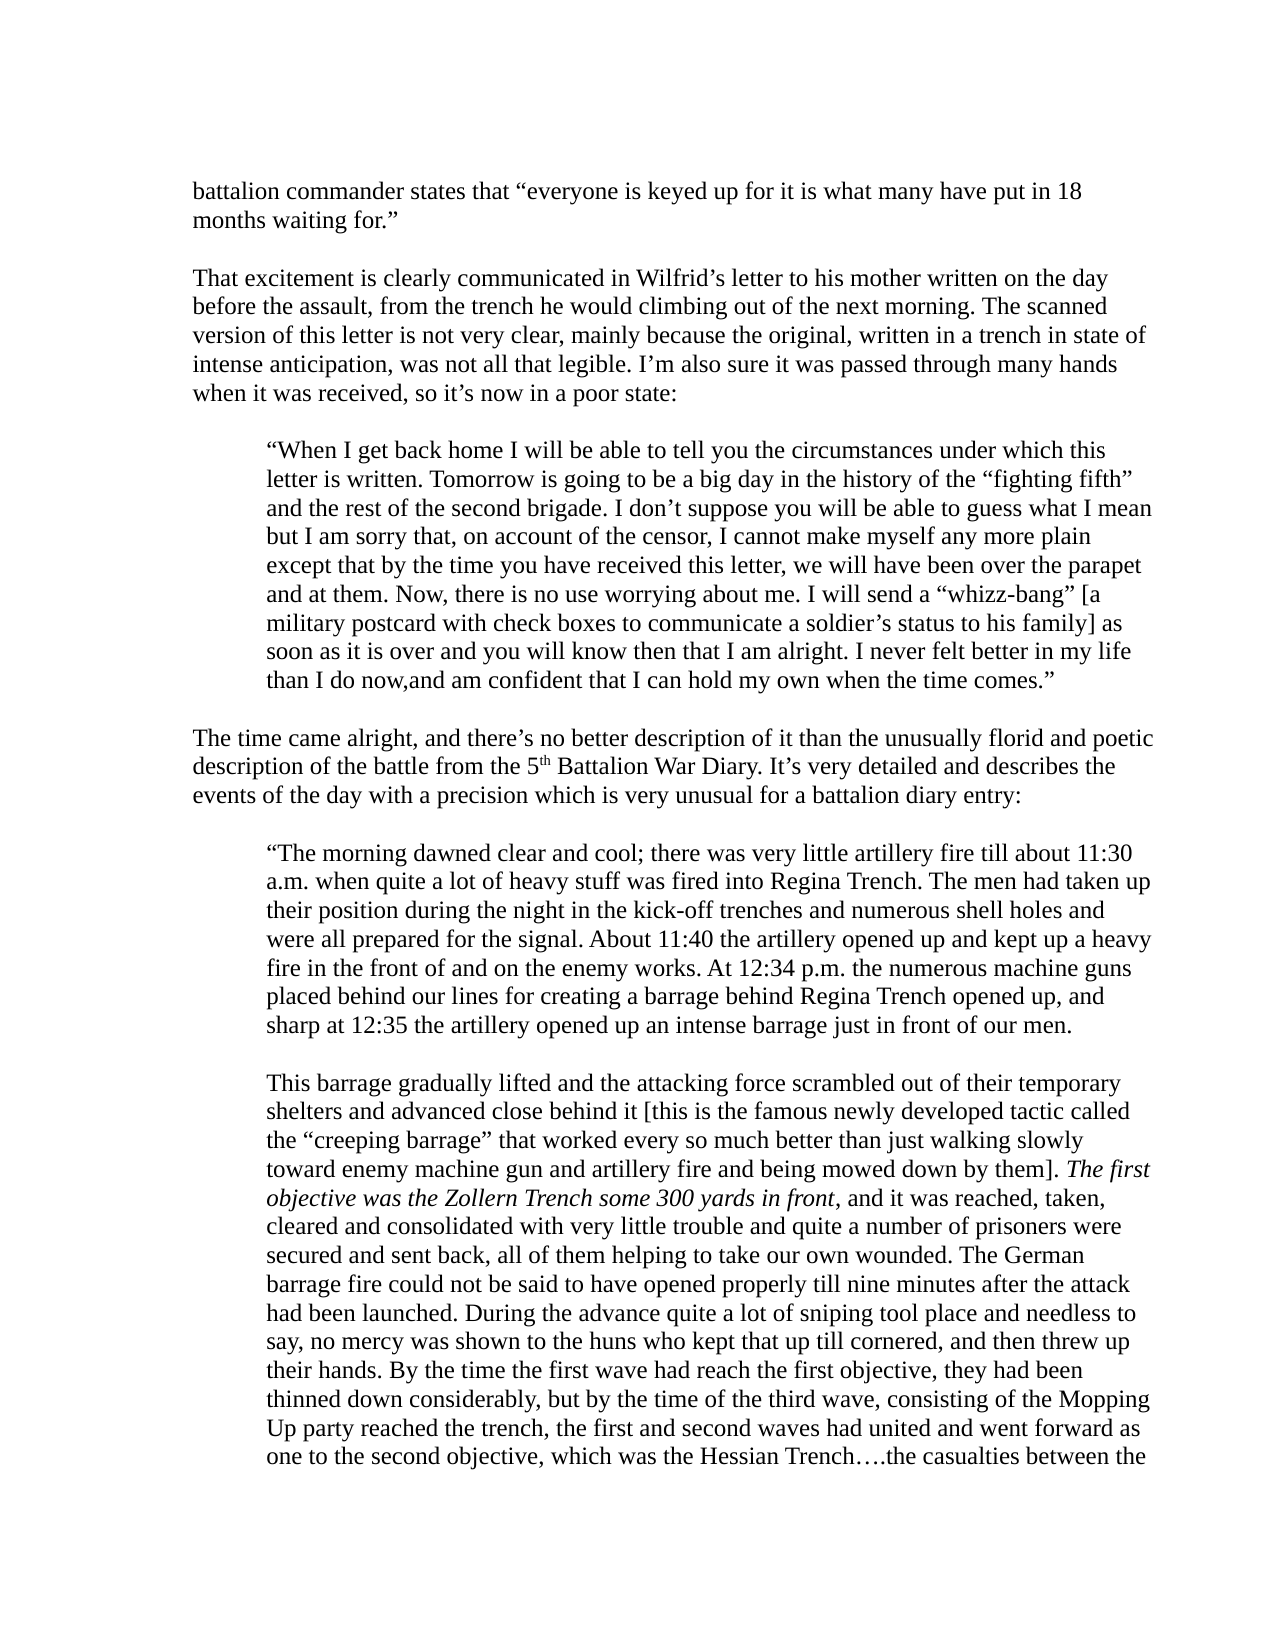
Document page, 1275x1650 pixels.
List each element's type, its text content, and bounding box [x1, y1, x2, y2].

text That excitement is clearly communicated in Wilfrid’s letter to his mother written on the day before the assault, from the trench he would climbing out of the next morning. The scanned version of this letter is not very clear, mainly because the original, written in a trench in state of intense anticipation, was not all that legible. I’m also sure it was passed through many hands when it was received, so it’s now in a poor state: [192, 263, 1158, 406]
text “The morning dawned clear and cool; there was very little artillery fire till about 11:30 a.m. when quite a lot of heavy stuff was fired into Regina Trench. The men had taken up their position during the night in the kick-off trenches and numerous shell holes and were all prepared for the signal. About 11:40 the artillery opened up and kept up a heavy fire in the front of and on the enemy works. At 12:34 p.m. the numerous machine guns placed behind our lines for creating a barrage behind Regina Trench opened up, and sharp at 12:35 the artillery opened up an intense barrage just in front of our men. [266, 838, 1158, 1039]
text This barrage gradually lifted and the attacking force scrambled out of their temporary shelters and advanced close behind it [this is the famous newly developed tactic called the “creeping barrage” that worked every so much better than just walking slowly toward enemy machine gun and artillery fire and being mowed down by them]. The first objective was the Zollern Trench some 300 yards in front, and it was reached, taken, cleared and consolidated with very little trouble and quite a number of prisoners were secured and sent back, all of them helping to take our own wounded. The German barrage fire could not be said to have opened properly till nine minutes after the attack had been launched. During the advance quite a lot of sniping tool place and needless to say, no mercy was shown to the huns who kept that up till cornered, and then threw up their hands. By the time the first wave had reach the first objective, they had been thinned down considerably, but by the time of the third wave, consisting of the Mopping Up party reached the trench, the first and second waves had united and went forward as one to the second objective, which was the Hessian Trench….the casualties between the [266, 1068, 1158, 1470]
text The time came alright, and there’s no better description of it than the unusually florid and poetic description of the battle from the 5th Battalion War Diary. It’s very detailed and describes the events of the day with a precision which is very unusual for a battalion diary entry: [192, 723, 1158, 809]
text battalion commander states that “everyone is keyed up for it is what many have put in 18 months waiting for.” [192, 176, 1158, 234]
text “When I get back home I will be able to tell you the circumstances under which this letter is written. Tomorrow is going to be a big day in the history of the “fighting fifth” and the rest of the second brigade. I don’t suppose you will be able to guess what I mean but I am sorry that, on account of the censor, I cannot make myself any more plain except that by the time you have received this letter, we will have been over the parapet and at them. Now, there is no use worrying about me. I will send a “whizz-bang” [a military postcard with check boxes to communicate a soldier’s status to his family] as soon as it is over and you will know then that I am alright. I never felt better in my life than I do now,and am confident that I can hold my own when the time comes.” [266, 435, 1158, 694]
